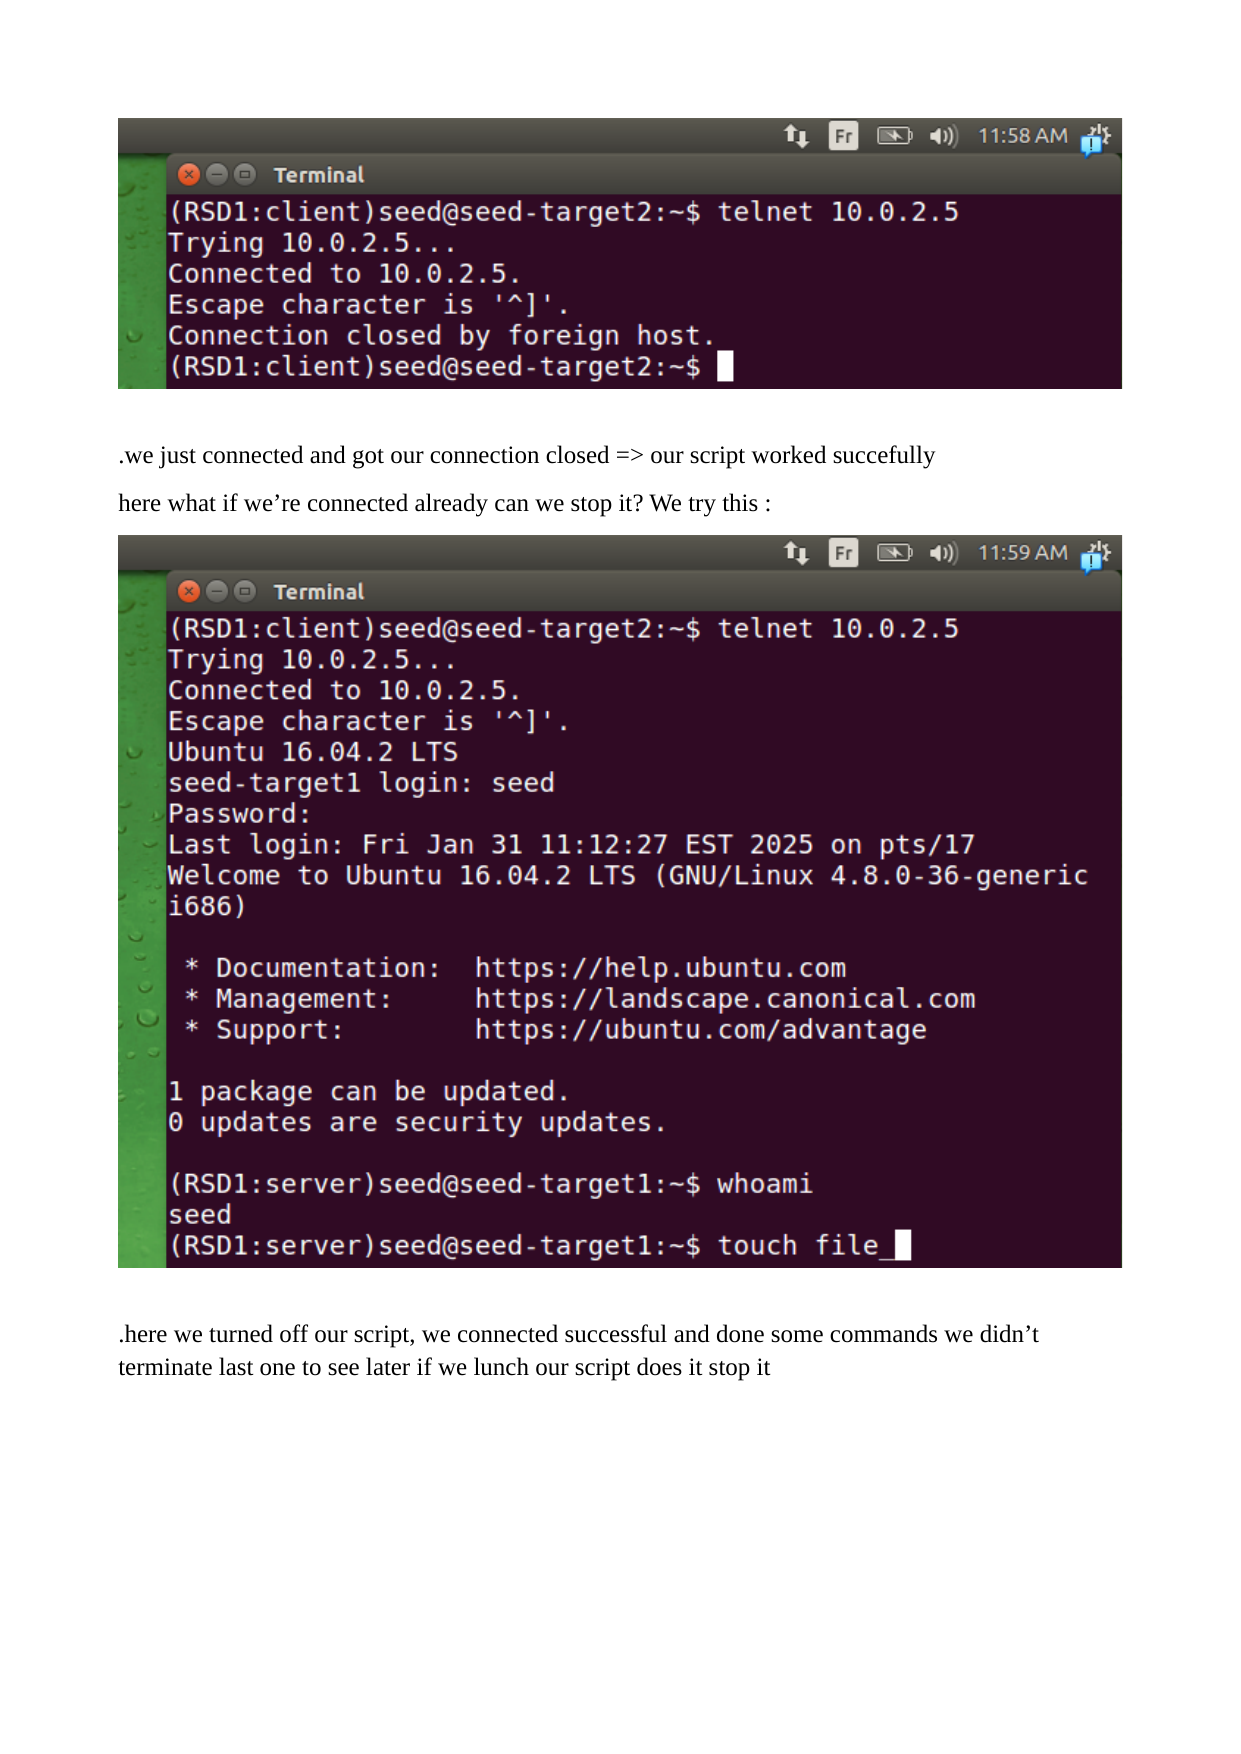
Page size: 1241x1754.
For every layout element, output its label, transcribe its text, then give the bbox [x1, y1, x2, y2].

text .here we turned off our script, we connected successful and done some commands we didn’t terminate last one to see later if we lunch our script does it stop it [118, 1319, 1122, 1381]
text here what if we’re connected already can we stop it? We try this : [118, 488, 1122, 516]
text .we just connected and got our connection closed => our script worked succefully [118, 440, 1122, 469]
picture [118, 535, 1123, 1268]
picture [118, 118, 1123, 389]
